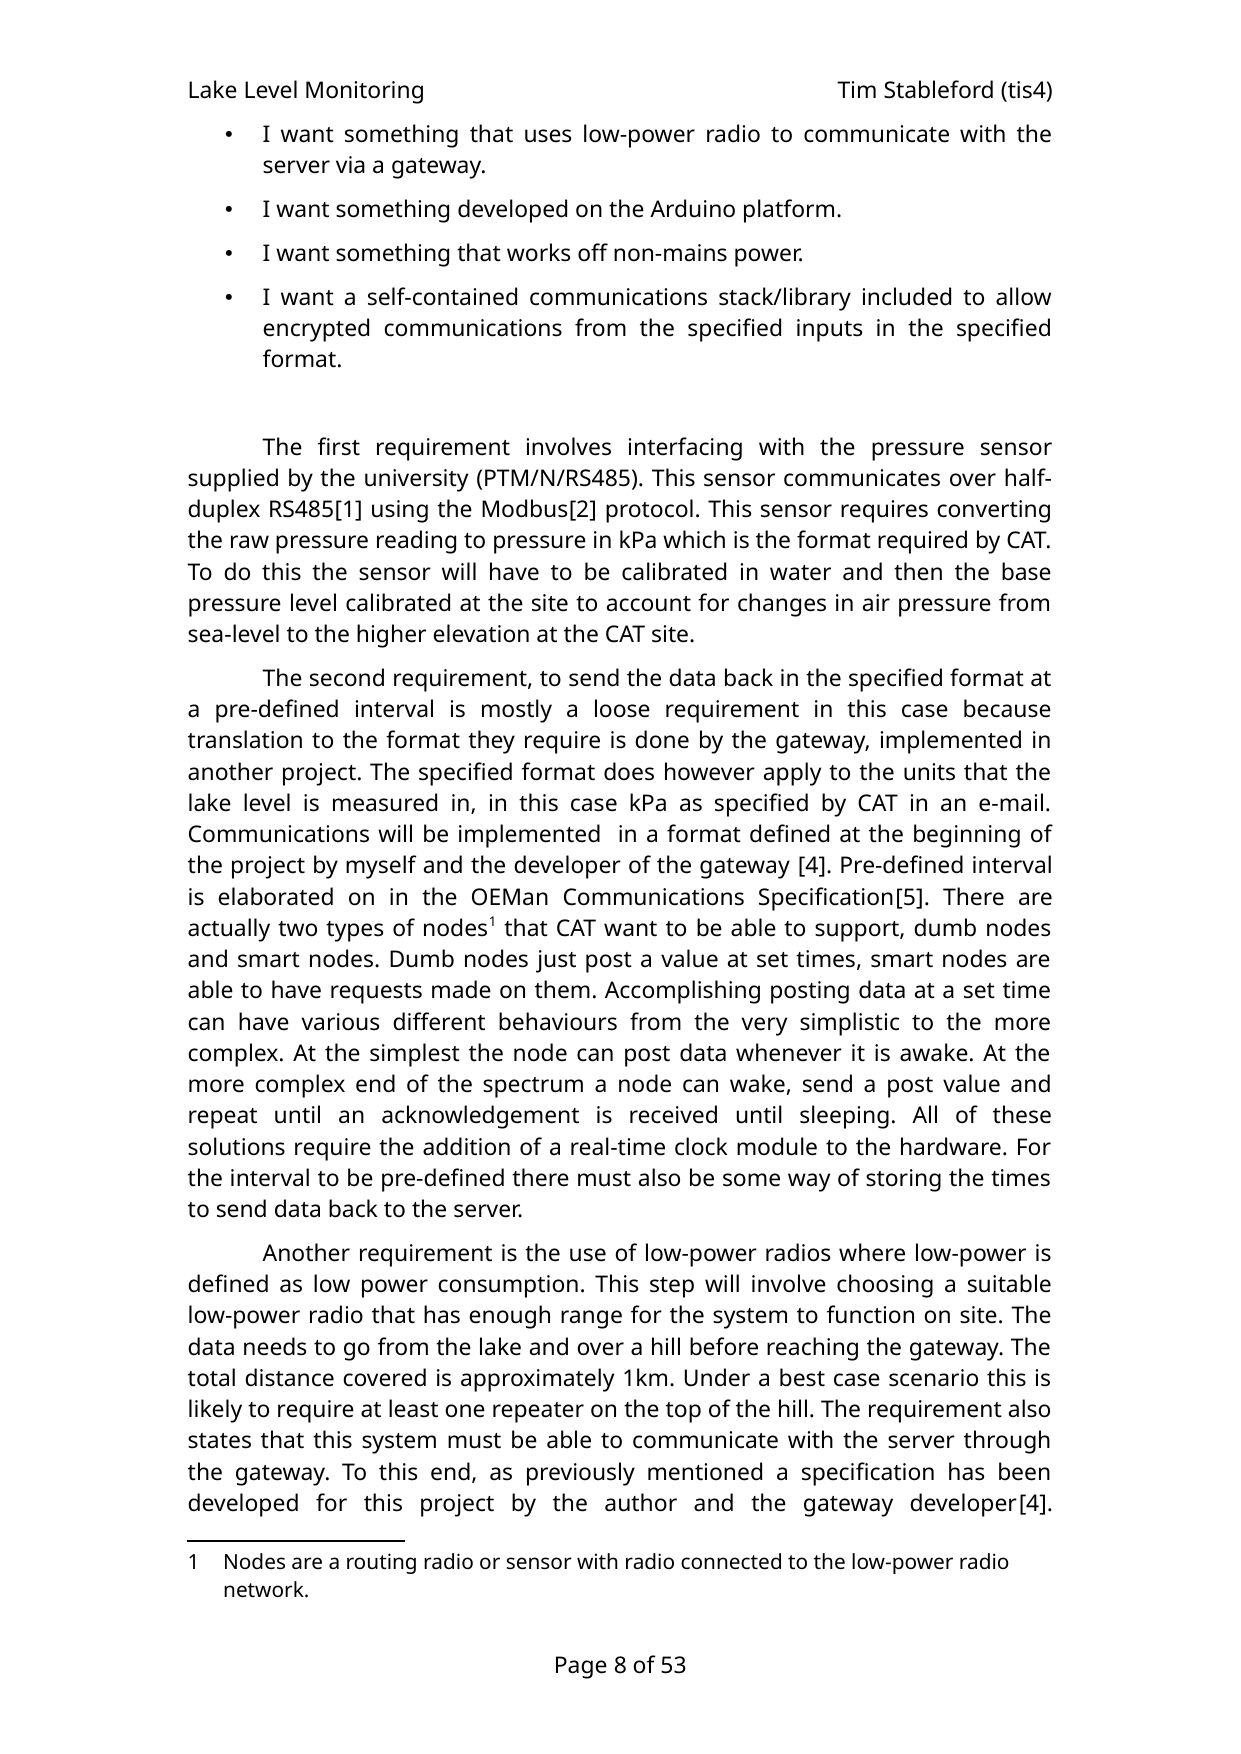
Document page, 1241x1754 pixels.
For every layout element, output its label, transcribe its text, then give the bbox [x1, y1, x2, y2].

list I want something that works off non-mains power. [225, 237, 1053, 268]
list I want a self-contained communications stack/library included to allow encrypted communications from the specified inputs in the specified format. [225, 281, 1053, 374]
text The first requirement involves interfacing with the pressure sensor supplied by the university (PTM/N/RS485). This sensor communicates over half-duplex RS485[1] using the Modbus[2] protocol. This sensor requires converting the raw pressure reading to pressure in kPa which is the format required by CAT. To do this the sensor will have to be calibrated in water and then the base pressure level calibrated at the site to account for changes in air pressure from sea-level to the higher elevation at the CAT site. [187, 431, 1053, 649]
text The second requirement, to send the data back in the specified format at a pre-defined interval is mostly a loose requirement in this case because translation to the format they require is done by the gateway, implemented in another project. The specified format does however apply to the units that the lake level is measured in, in this case kPa as specified by CAT in an e-mail. Communications will be implemented in a format defined at the beginning of the project by myself and the developer of the gateway [4]. Pre-defined interval is elaborated on in the OEMan Communications Specification[5]. There are actually two types of nodes that CAT want to be able to support, dumb nodes and smart nodes. Dumb nodes just post a value at set times, smart nodes are able to have requests made on them. Accomplishing posting data at a set time can have various different behaviours from the very simplistic to the more complex. At the simplest the node can post data whenever it is awake. At the more complex end of the spectrum a node can wake, send a post value and repeat until an acknowledgement is received until sleeping. All of these solutions require the addition of a real-time clock module to the hardware. For the interval to be pre-defined there must also be some way of storing the times to send data back to the server. [187, 662, 1053, 1224]
list I want something that uses low-power radio to communicate with the server via a gateway. [225, 118, 1053, 181]
list I want something developed on the Arduino platform. [225, 193, 1053, 224]
text Nodes are a routing radio or sensor with radio connected to the low-power radio network. [187, 1547, 1053, 1604]
text Another requirement is the use of low-power radios where low-power is defined as low power consumption. This step will involve choosing a suitable low-power radio that has enough range for the system to function on site. The data needs to go from the lake and over a hill before reaching the gateway. The total distance covered is approximately 1km. Under a best case scenario this is likely to require at least one repeater on the top of the hill. The requirement also states that this system must be able to communicate with the server through the gateway. To this end, as previously mentioned a specification has been developed for this project by the author and the gateway developer[4]. [187, 1237, 1053, 1518]
